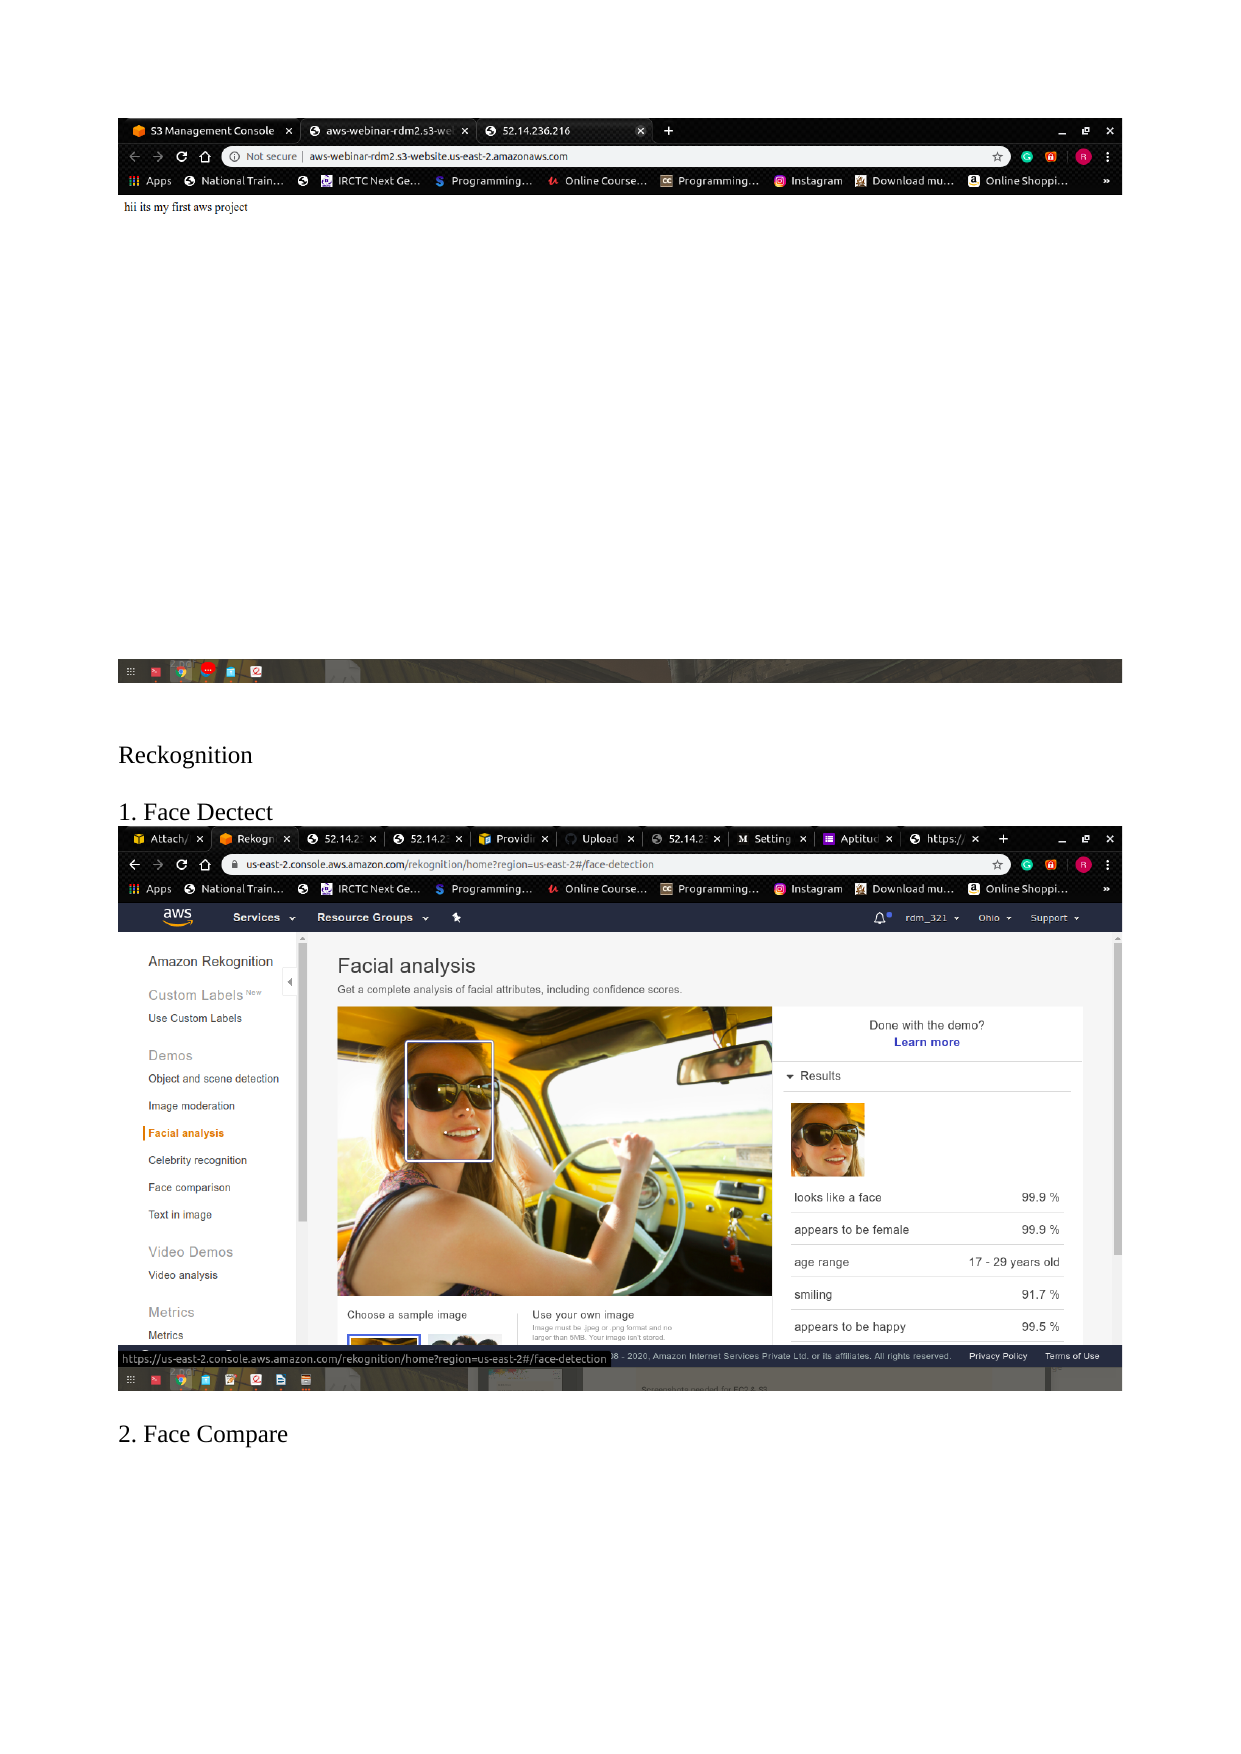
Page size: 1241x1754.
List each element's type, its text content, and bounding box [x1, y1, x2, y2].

picture [118, 118, 1123, 683]
picture [118, 826, 1123, 1391]
text Reckognition [118, 740, 1122, 769]
text 1. Face Dectect [118, 797, 1122, 826]
text 2. Face Compare [118, 1419, 1122, 1448]
